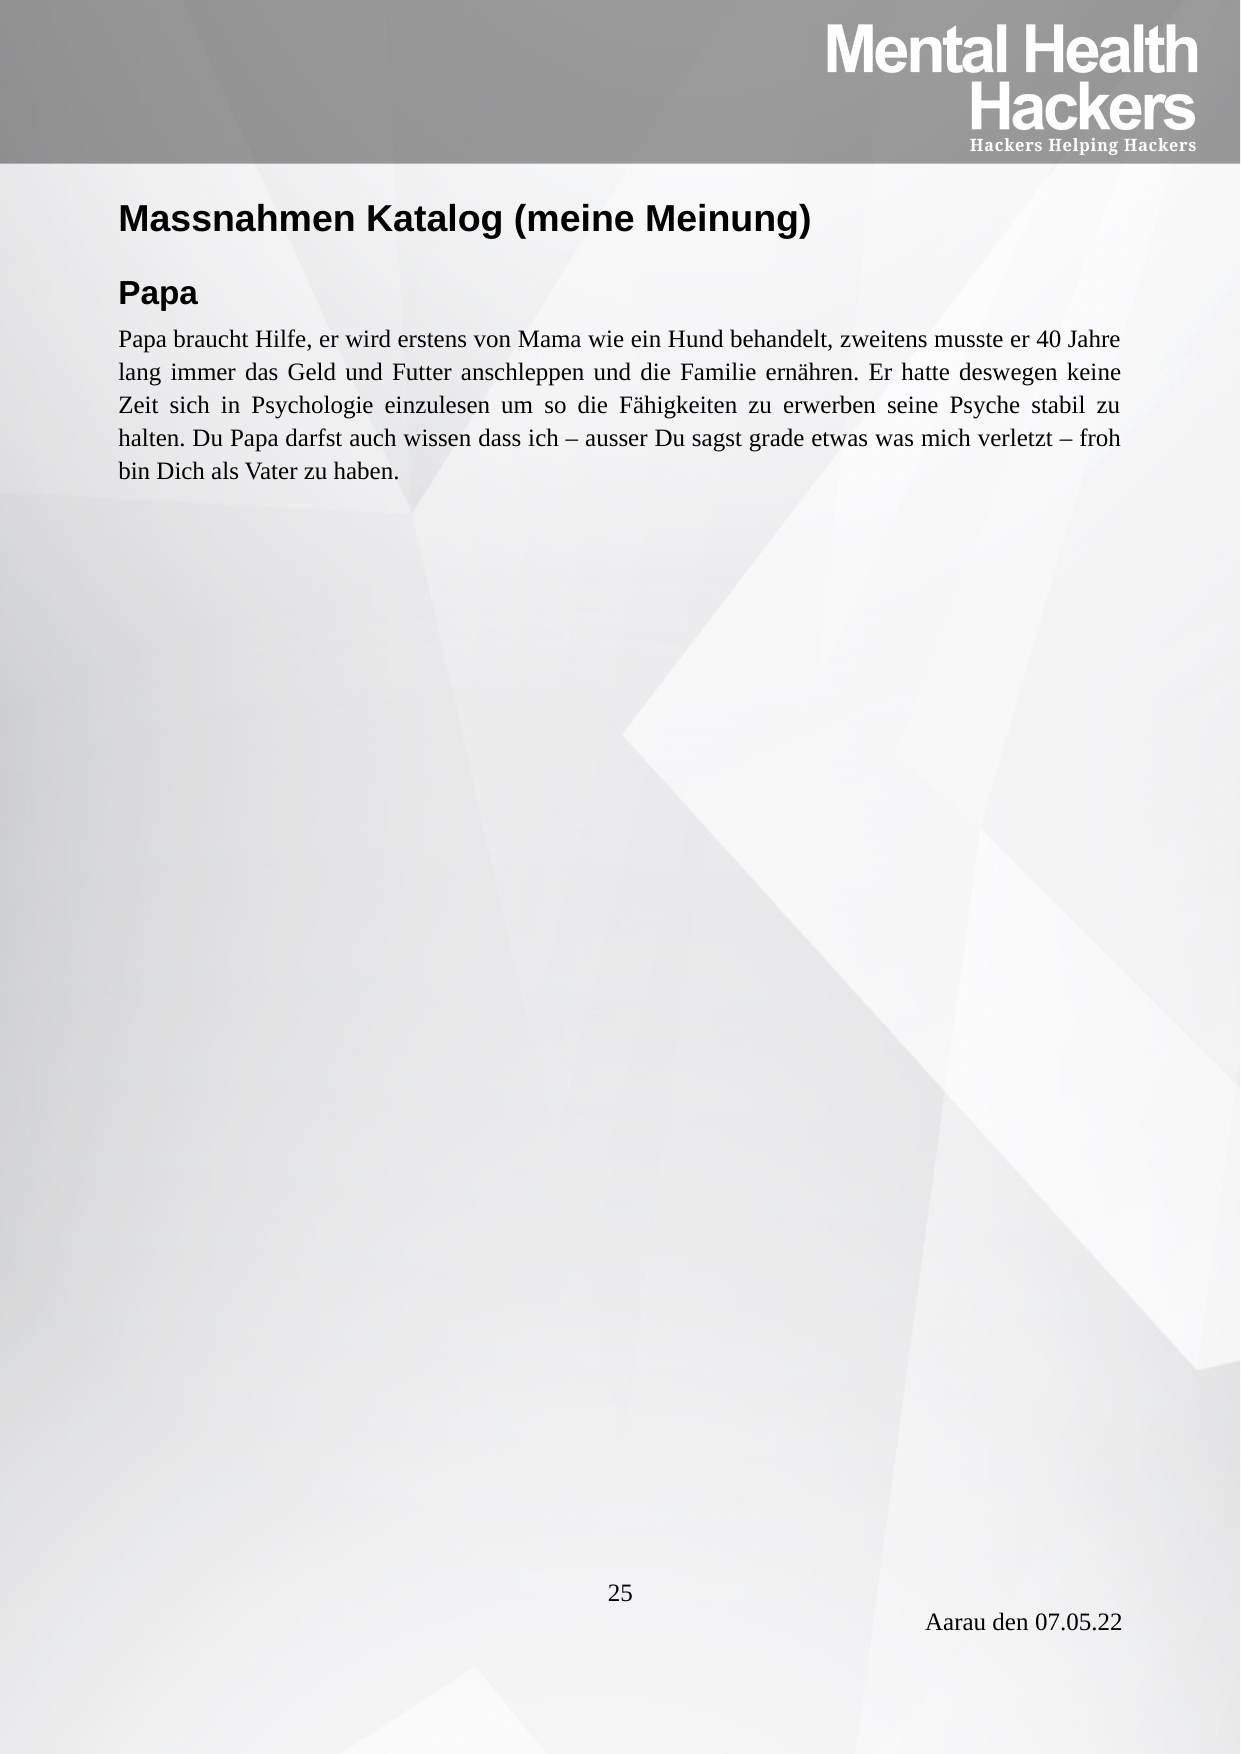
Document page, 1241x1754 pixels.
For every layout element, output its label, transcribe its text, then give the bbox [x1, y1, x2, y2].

text Papa braucht Hilfe, er wird erstens von Mama wie ein Hund behandelt, zweitens musste er 40 Jahre lang immer das Geld und Futter anschleppen und die Familie ernähren. Er hatte deswegen keine Zeit sich in Psychologie einzulesen um so die Fähigkeiten zu erwerben seine Psyche stabil zu halten. Du Papa darfst auch wissen dass ich – ausser Du sagst grade etwas was mich verletzt – froh bin Dich als Vater zu haben. [118, 324, 1122, 484]
picture [0, 0, 1241, 1754]
subtitle Massnahmen Katalog (meine Meinung) [118, 196, 1122, 239]
subtitle Papa [118, 273, 1122, 311]
